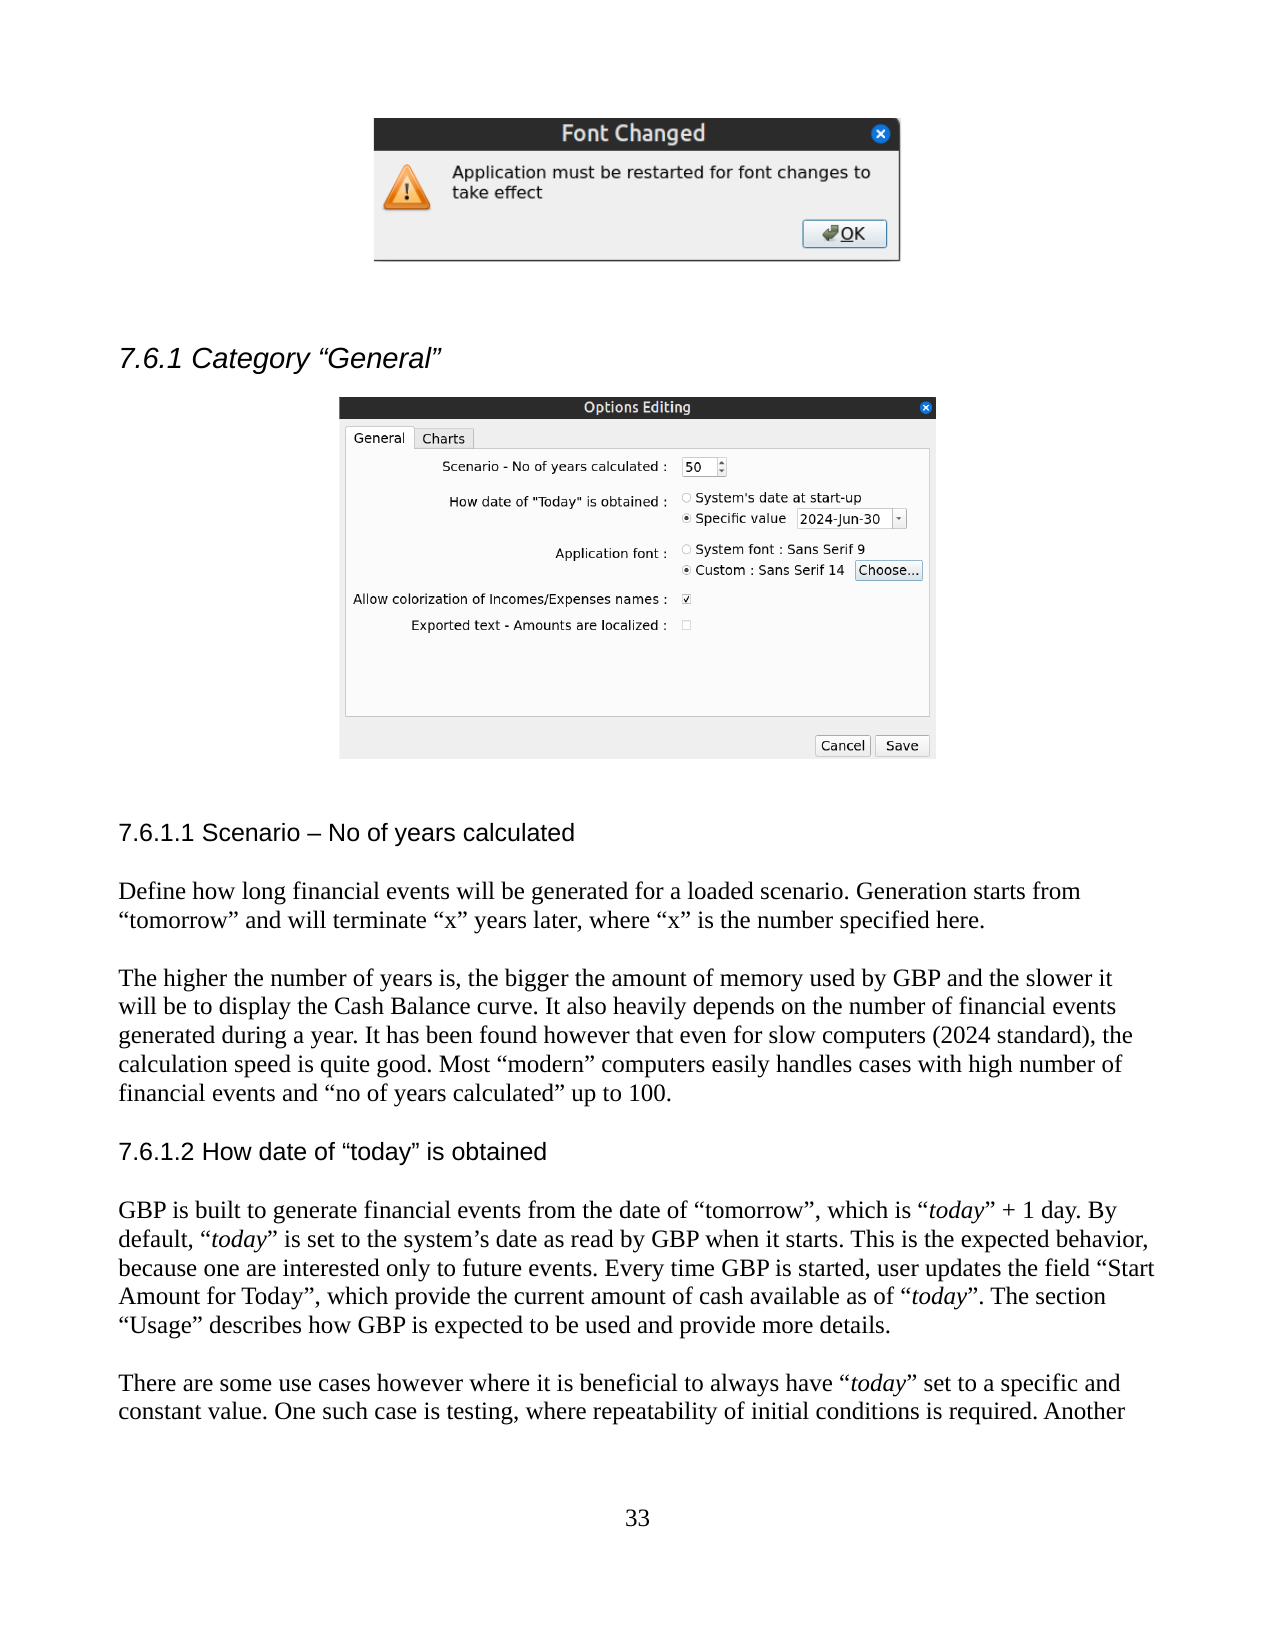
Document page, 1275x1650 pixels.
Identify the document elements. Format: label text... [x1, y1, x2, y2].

text There are some use cases however where it is beneficial to always have “today” set to a specific and constant value. One such case is testing, where repeatability of initial conditions is required. Another [118, 1368, 1157, 1425]
subtitle Category “General” [118, 342, 1157, 375]
subtitle How date of “today” is obtained [118, 1136, 1157, 1165]
picture [373, 118, 902, 262]
text Define how long financial events will be generated for a loaded scenario. Generation starts from “tomorrow” and will terminate “x” years later, where “x” is the number specified here. [118, 876, 1157, 934]
picture [339, 397, 936, 759]
text The higher the number of years is, the bigger the amount of memory used by GBP and the slower it will be to display the Cash Balance curve. It also heavily depends on the number of financial events generated during a year. It has been found however that even for slow computers (2024 standard), the calculation speed is quite good. Most “modern” computers easily handles cases with high number of financial events and “no of years calculated” up to 100. [118, 963, 1157, 1106]
subtitle Scenario – No of years calculated [118, 818, 1157, 846]
text GBP is built to generate financial events from the date of “tomorrow”, which is “today” + 1 day. By default, “today” is set to the system’s date as read by GBP when it starts. This is the expected behavior, because one are interested only to future events. Every time GBP is started, user updates the field “Start Amount for Today”, which provide the current amount of cash available as of “today”. The section “Usage” describes how GBP is expected to be used and provide more details. [118, 1195, 1157, 1339]
